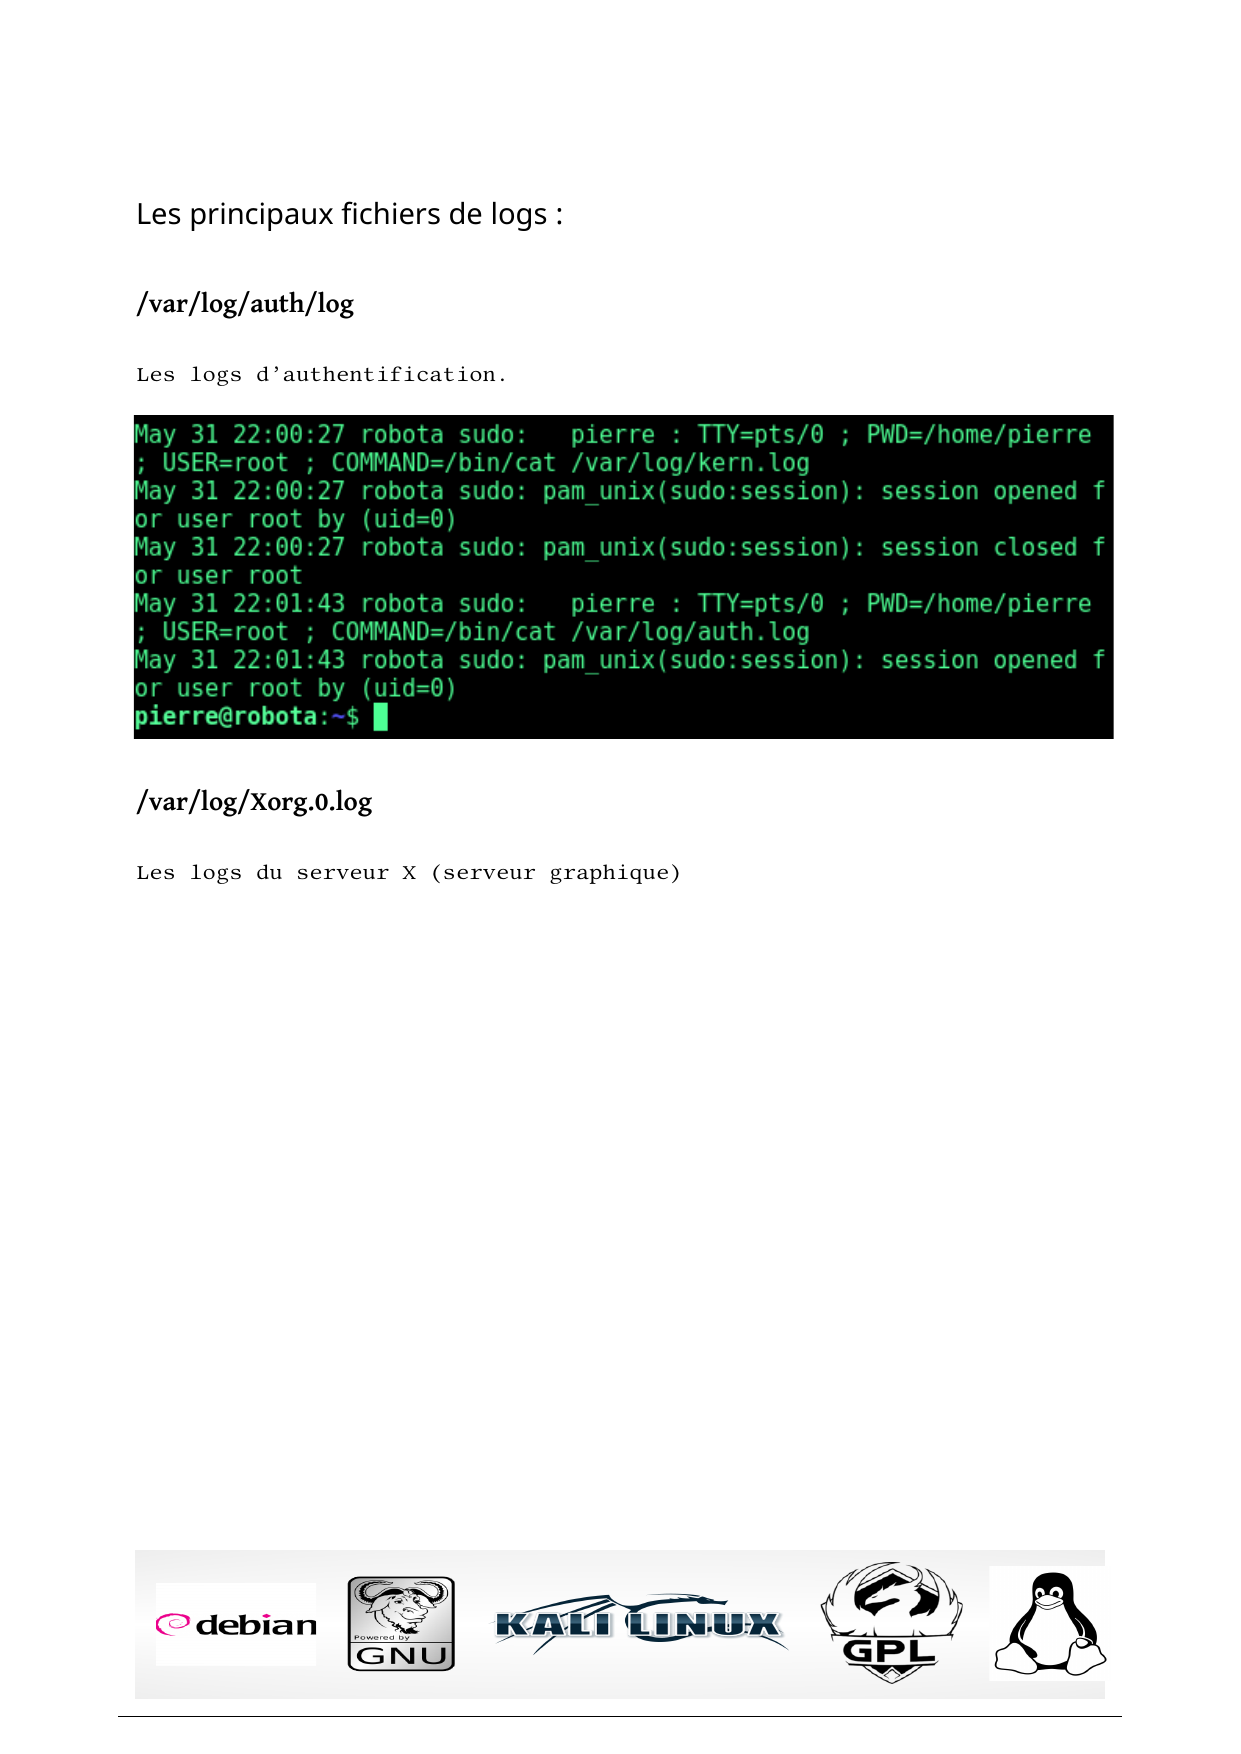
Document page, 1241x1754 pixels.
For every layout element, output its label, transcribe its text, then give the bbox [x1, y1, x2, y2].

picture [476, 1579, 799, 1670]
text Les logs d’authentification. [136, 363, 1104, 387]
picture [341, 1573, 460, 1674]
text Les logs du serveur X (serveur graphique) [136, 861, 1104, 885]
picture [820, 1562, 963, 1684]
picture [156, 1583, 317, 1666]
picture [989, 1566, 1112, 1681]
text /var/log/auth/log [136, 289, 1104, 320]
text /var/log/Xorg.0.log [136, 787, 1104, 818]
picture [133, 415, 1114, 739]
subtitle Les principaux fichiers de logs : [136, 193, 1104, 233]
